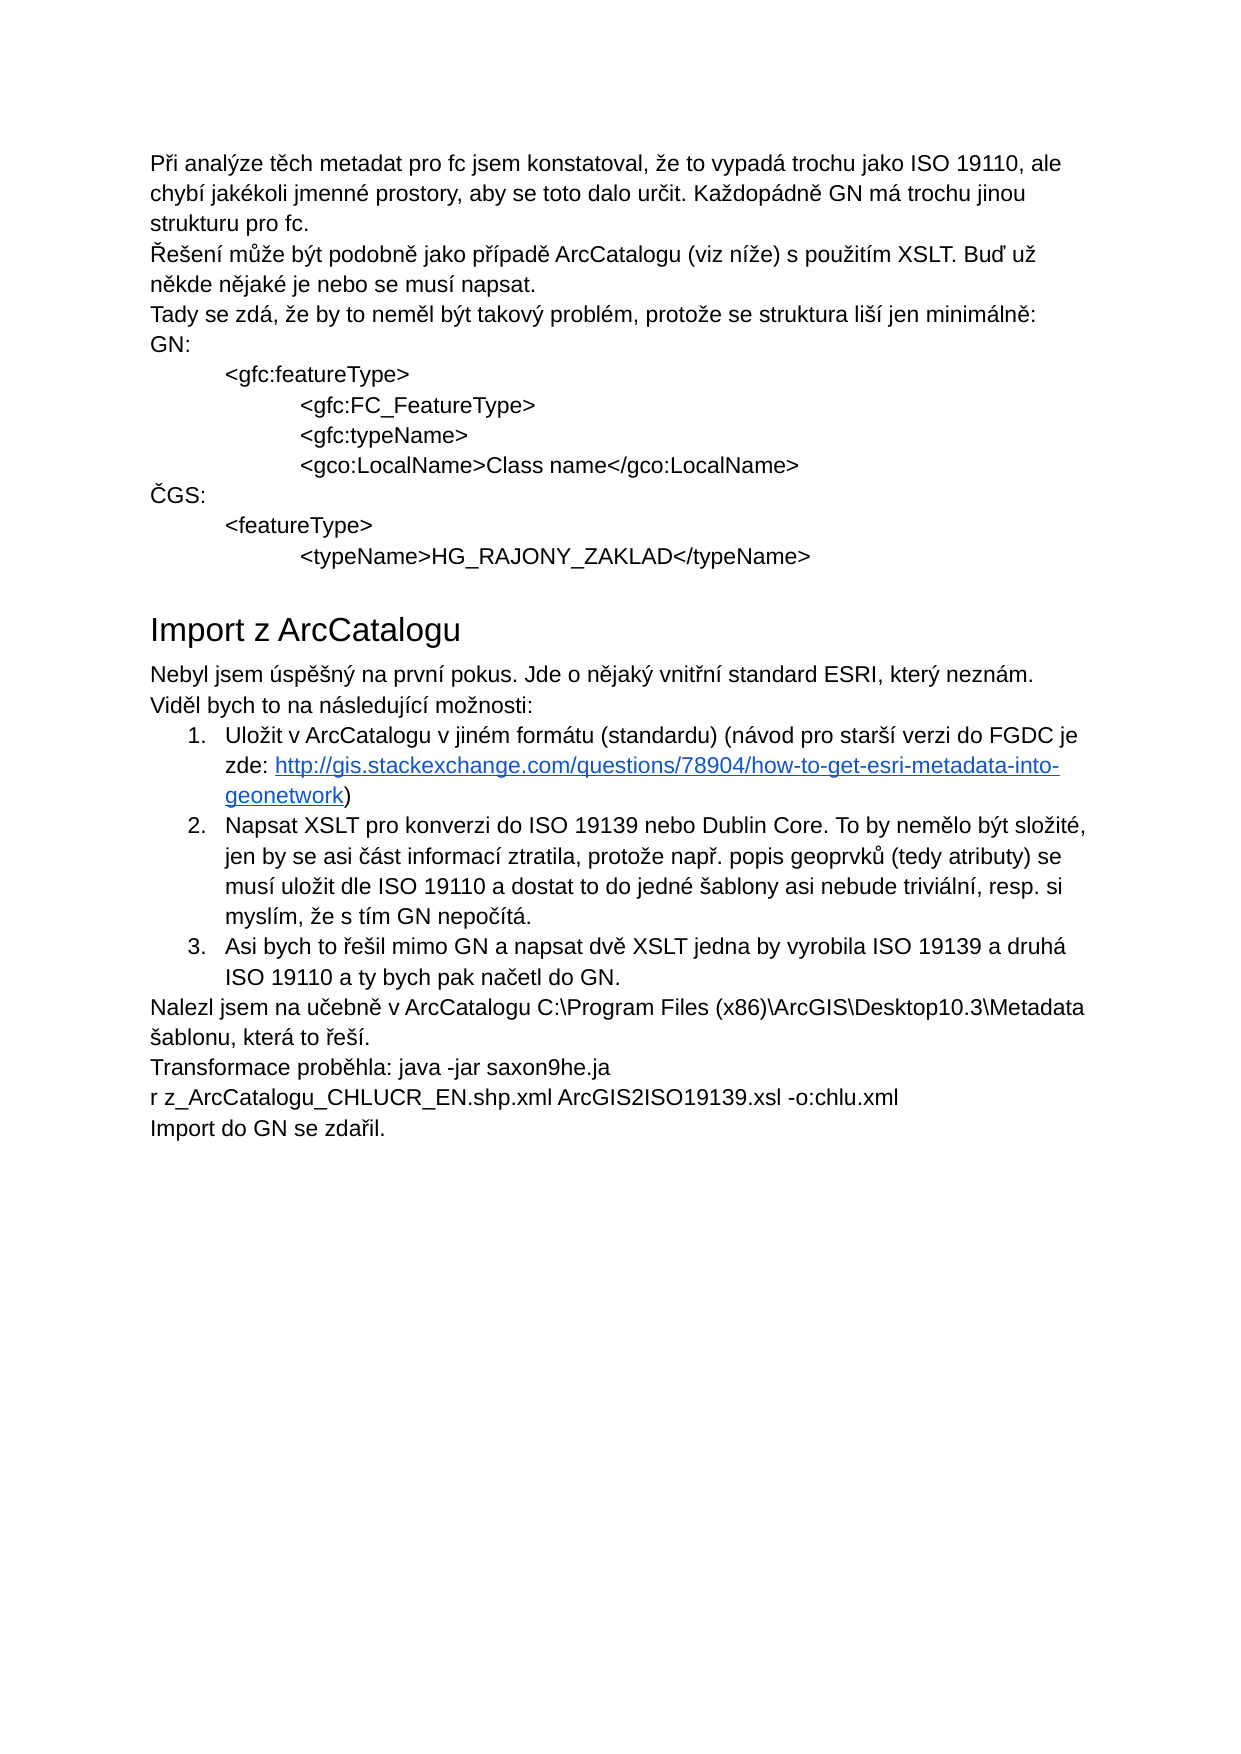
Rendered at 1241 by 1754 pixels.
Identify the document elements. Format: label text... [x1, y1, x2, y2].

list Napsat XSLT pro konverzi do ISO 19139 nebo Dublin Core. To by nemělo být složité, jen by se asi část informací ztratila, protože např. popis geoprvků (tedy atributy) se musí uložit dle ISO 19110 a dostat to do jedné šablony asi nebude triviální, resp. si myslím, že s tím GN nepočítá. [187, 812, 1090, 929]
text <typeName>HG_RAJONY_ZAKLAD</typeName> [225, 543, 1090, 569]
text ČGS: [150, 482, 1090, 509]
text Import do GN se zdařil. [150, 1114, 1090, 1141]
list Uložit v ArcCatalogu v jiném formátu (standardu) (návod pro starší verzi do FGDC je zde: http://gis.stackexchange.com/questions/78904/how-to-get-esri-metadata-into-geonetwork) [187, 722, 1090, 808]
text Transformace proběhla: java -jar saxon9he.ja [150, 1054, 1090, 1080]
text Nebyl jsem úspěšný na první pokus. Jde o nějaký vnitřní standard ESRI, který neznám. Viděl bych to na následující možnosti: [150, 661, 1090, 718]
text Nalezl jsem na učebně v ArcCatalogu C:\Program Files (x86)\ArcGIS\Desktop10.3\Metadata šablonu, která to řeší. [150, 994, 1090, 1050]
text Tady se zdá, že by to neměl být takový problém, protože se struktura liší jen minimálně: [150, 301, 1090, 327]
text GN: [150, 331, 1090, 358]
text <featureType> [150, 512, 1090, 539]
text <gfc:typeName> [150, 422, 1090, 448]
text r z_ArcCatalogu_CHLUCR_EN.shp.xml ArcGIS2ISO19139.xsl -o:chlu.xml [150, 1084, 1090, 1111]
subtitle Import z ArcCatalogu [150, 610, 1090, 649]
text Při analýze těch metadat pro fc jsem konstatoval, že to vypadá trochu jako ISO 19110, ale chybí jakékoli jmenné prostory, aby se toto dalo určit. Každopádně GN má trochu jinou strukturu pro fc. [150, 150, 1090, 237]
text <gco:LocalName>Class name</gco:LocalName> [150, 452, 1090, 478]
list Asi bych to řešil mimo GN a napsat dvě XSLT jedna by vyrobila ISO 19139 a druhá ISO 19110 a ty bych pak načetl do GN. [187, 933, 1090, 990]
text <gfc:FC_FeatureType> [150, 392, 1090, 418]
text <gfc:featureType> [150, 361, 1090, 388]
text Řešení může být podobně jako případě ArcCatalogu (viz níže) s použitím XSLT. Buď už někde nějaké je nebo se musí napsat. [150, 241, 1090, 297]
